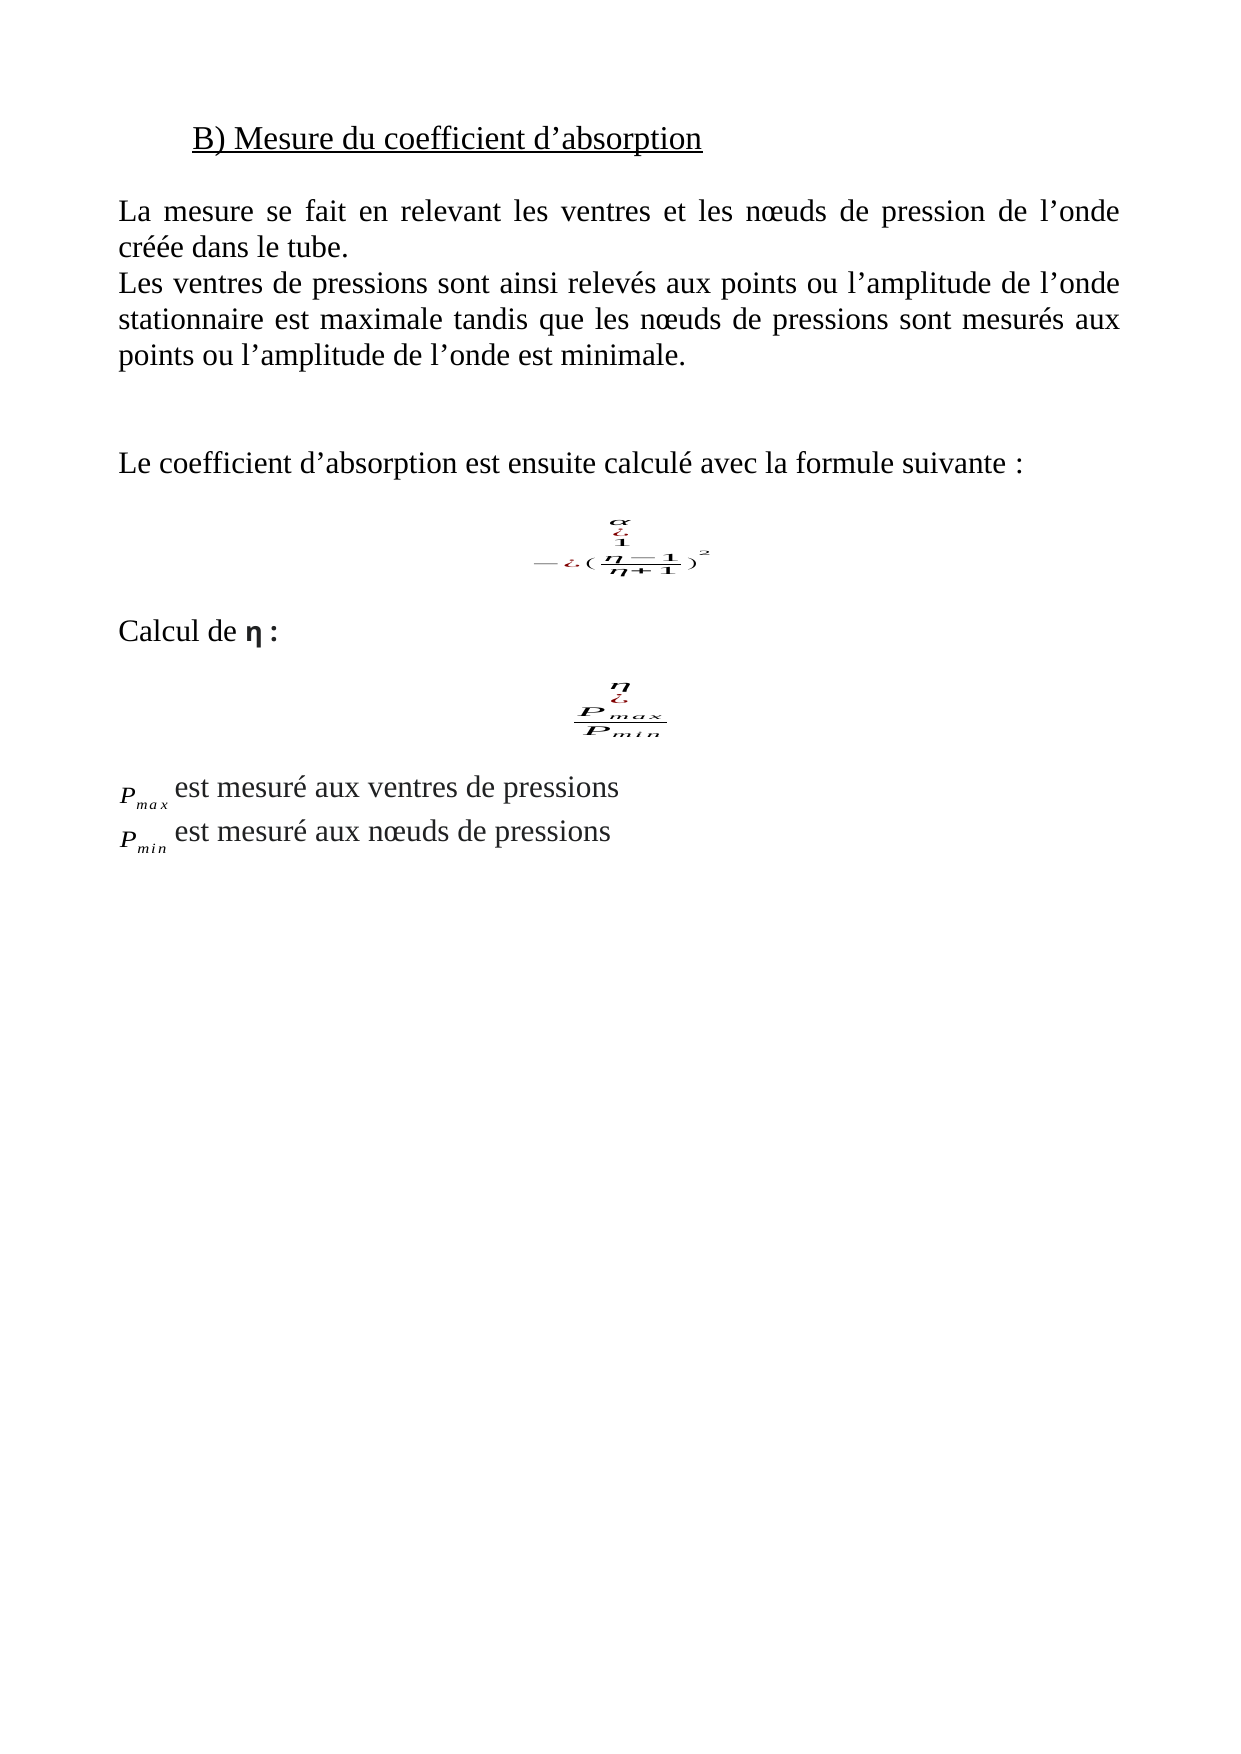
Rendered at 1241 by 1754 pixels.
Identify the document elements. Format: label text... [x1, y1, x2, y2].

text Le coefficient d’absorption est ensuite calculé avec la formule suivante : [118, 444, 1122, 480]
text est mesuré aux ventres de pressions [118, 768, 1122, 812]
text Calcul de η : [118, 613, 1122, 650]
text La mesure se fait en relevant les ventres et les nœuds de pression de l’onde créée dans le tube. [118, 192, 1122, 264]
text B) Mesure du coefficient d’absorption [118, 118, 1122, 156]
text est mesuré aux nœuds de pressions [118, 812, 1122, 856]
text Les ventres de pressions sont ainsi relevés aux points ou l’amplitude de l’onde stationnaire est maximale tandis que les nœuds de pressions sont mesurés aux points ou l’amplitude de l’onde est minimale. [118, 264, 1122, 372]
